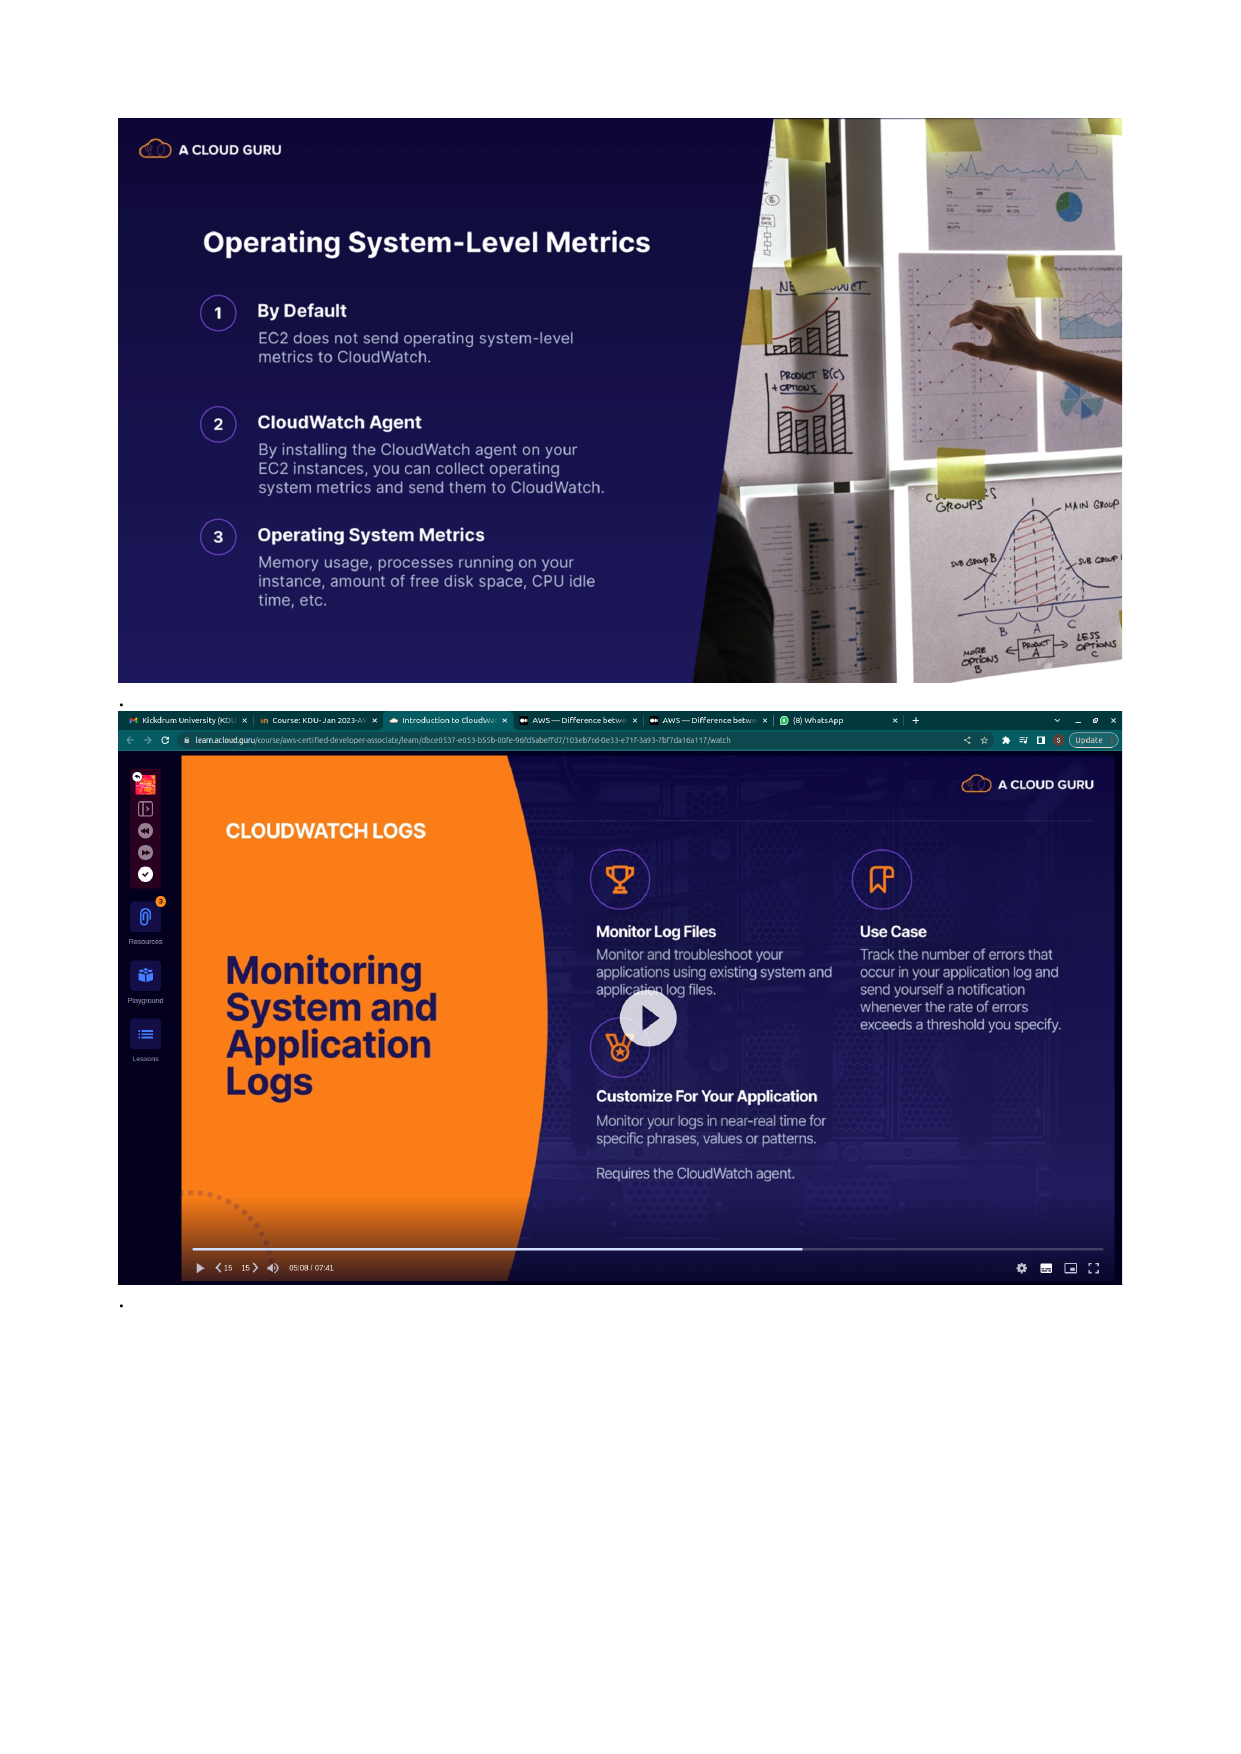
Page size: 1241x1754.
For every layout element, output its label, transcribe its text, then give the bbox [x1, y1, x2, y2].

text . [118, 683, 1122, 711]
picture [118, 118, 1123, 683]
text . [118, 1285, 1122, 1313]
picture [118, 711, 1123, 1285]
